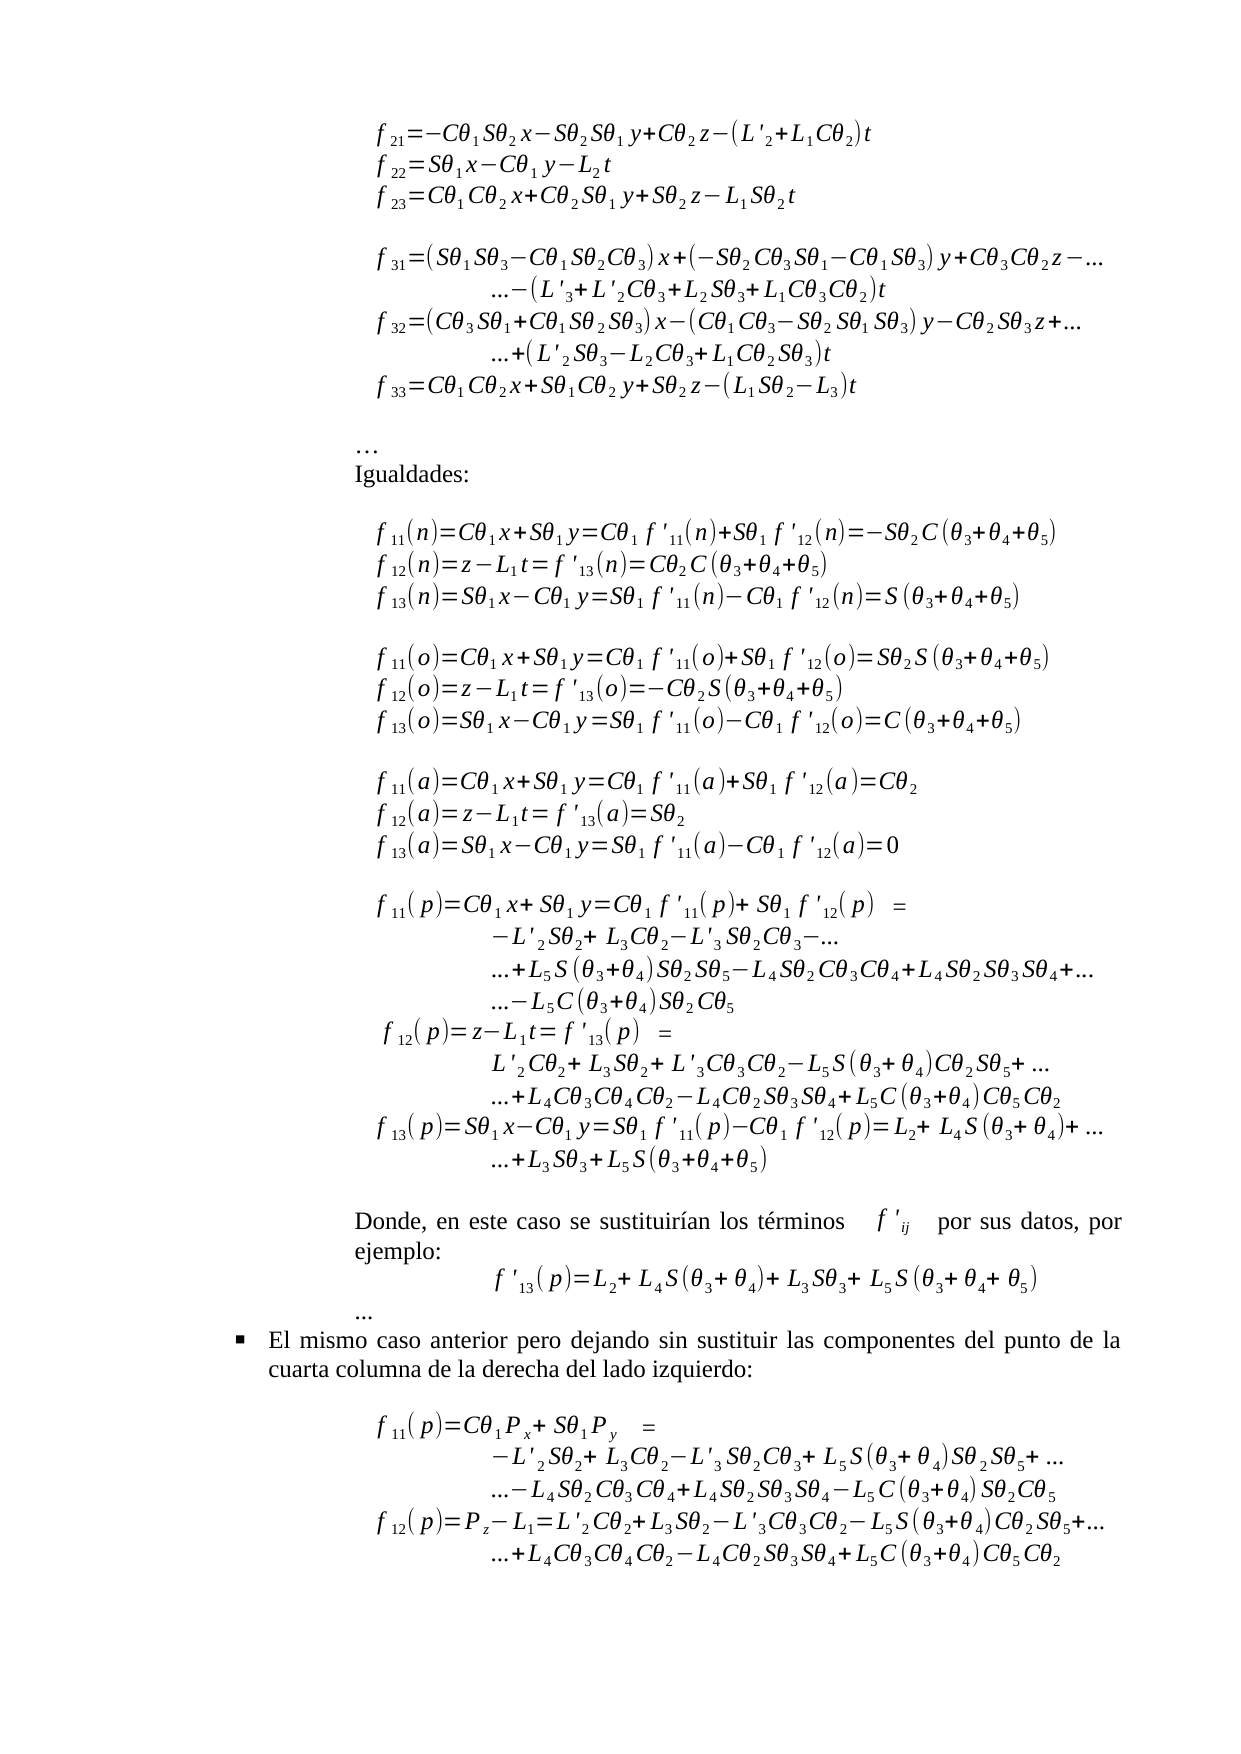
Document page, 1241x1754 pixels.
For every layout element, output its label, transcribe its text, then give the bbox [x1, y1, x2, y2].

text … [354, 430, 1122, 459]
text = [354, 891, 1122, 922]
text ... [354, 1296, 1122, 1325]
text Igualdades: [354, 459, 1122, 488]
list El mismo caso anterior pero dejando sin sustituir las componentes del punto de la cuarta columna de la derecha del lado izquierdo: [231, 1325, 1122, 1383]
text = [354, 1411, 1122, 1443]
text = [354, 1018, 1122, 1049]
text Donde, en este caso se sustituirían los términos por sus datos, por ejemplo: [354, 1205, 1122, 1265]
